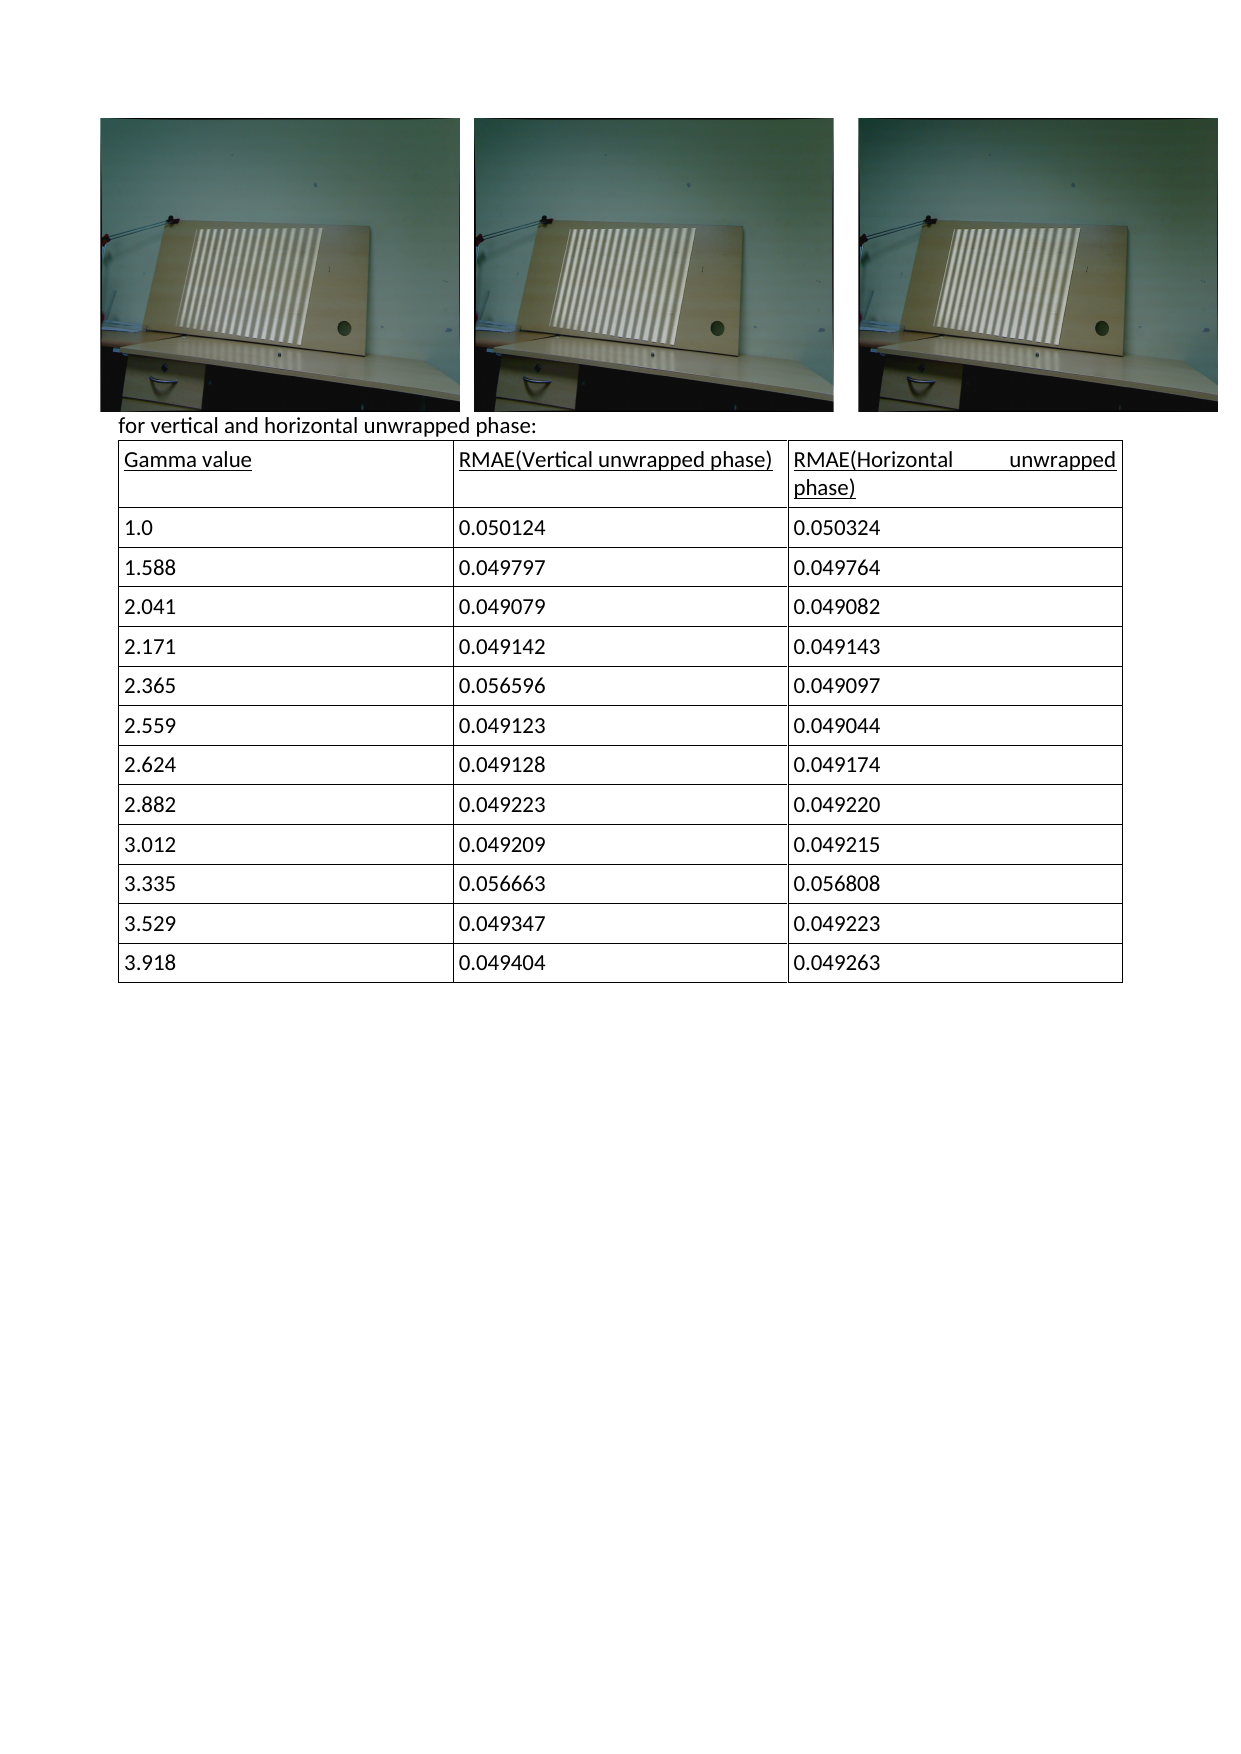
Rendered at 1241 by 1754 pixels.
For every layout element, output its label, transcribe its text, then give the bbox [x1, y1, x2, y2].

table_header RMAE(Vertical unwrapped phase) [454, 441, 787, 507]
picture [858, 118, 1218, 412]
table_cell 2.041 [119, 587, 453, 626]
table_cell 3.529 [119, 904, 453, 943]
table_cell 0.049223 [789, 904, 1122, 943]
table_cell 0.049142 [454, 627, 787, 666]
table_cell 1.0 [119, 508, 453, 547]
table_cell 0.049215 [789, 825, 1122, 864]
table_cell 0.049082 [789, 587, 1122, 626]
table_cell 0.050324 [789, 508, 1122, 547]
table_cell 0.056808 [789, 865, 1122, 903]
table_cell 0.049223 [454, 785, 787, 824]
picture [100, 118, 460, 412]
table_header RMAE(Horizontal unwrapped phase) [789, 441, 1122, 507]
table_cell 0.056663 [454, 865, 787, 903]
table_cell 0.049347 [454, 904, 787, 943]
table_cell 1.588 [119, 548, 453, 586]
table_cell 0.049263 [789, 944, 1122, 982]
table_cell 0.050124 [454, 508, 787, 547]
text for vertical and horizontal unwrapped phase: [118, 118, 1122, 440]
table_cell 3.918 [119, 944, 453, 982]
table_cell 2.882 [119, 785, 453, 824]
table_cell 0.049128 [454, 746, 787, 784]
table_cell 0.049797 [454, 548, 787, 586]
table_cell 0.049209 [454, 825, 787, 864]
table_cell 2.171 [119, 627, 453, 666]
table_cell 2.365 [119, 667, 453, 705]
table_cell 0.049220 [789, 785, 1122, 824]
table_cell 0.049044 [789, 706, 1122, 745]
table_header Gamma value [119, 441, 453, 507]
table_cell 0.049097 [789, 667, 1122, 705]
table_cell 2.559 [119, 706, 453, 745]
table_cell 0.049174 [789, 746, 1122, 784]
table_cell 0.049404 [454, 944, 787, 982]
table_cell 0.049123 [454, 706, 787, 745]
table_cell 0.049764 [789, 548, 1122, 586]
picture [474, 118, 834, 412]
table_cell 2.624 [119, 746, 453, 784]
table_cell 0.049143 [789, 627, 1122, 666]
table_cell 3.012 [119, 825, 453, 864]
table_cell 0.049079 [454, 587, 787, 626]
table_cell 3.335 [119, 865, 453, 903]
table_cell 0.056596 [454, 667, 787, 705]
